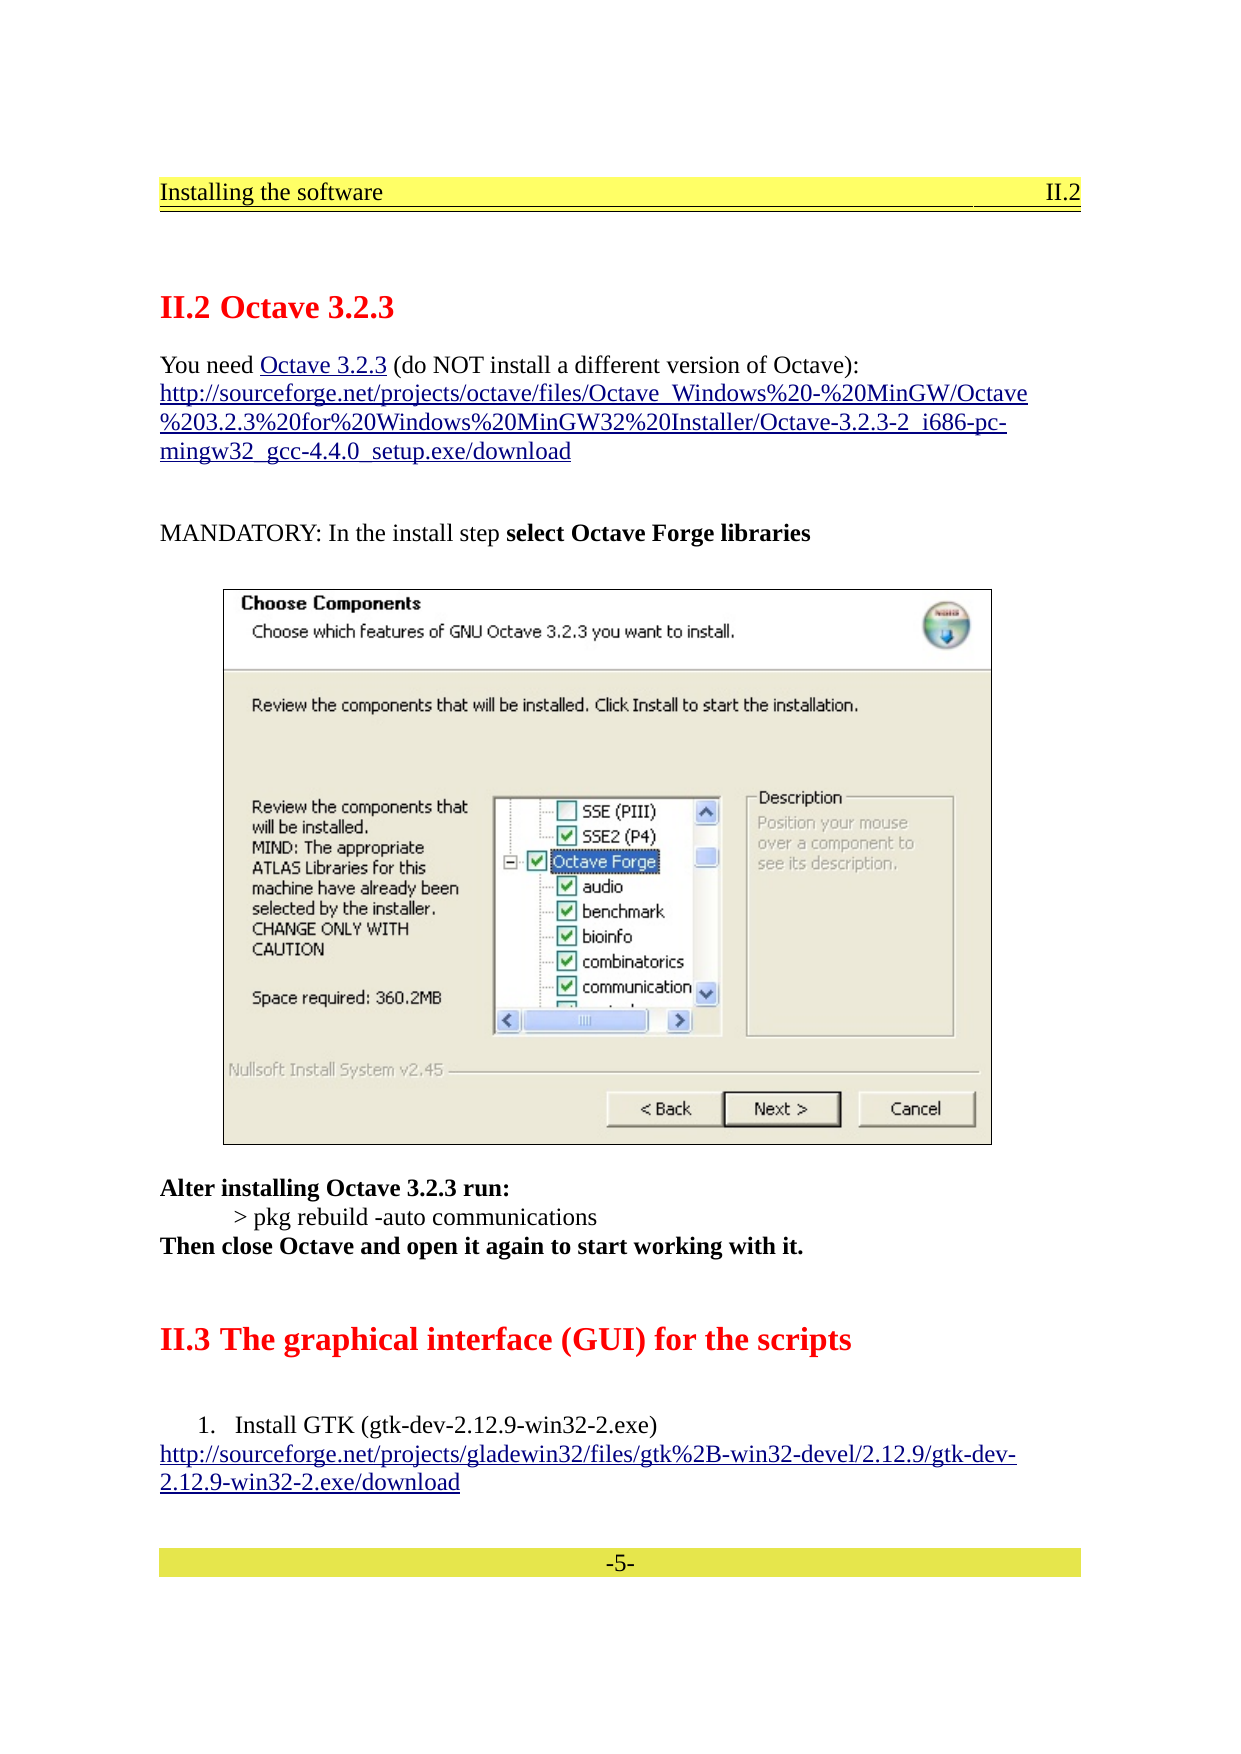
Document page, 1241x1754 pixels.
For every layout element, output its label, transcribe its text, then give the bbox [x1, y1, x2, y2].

list MANDATORY: In the install step select Octave Forge libraries [159, 518, 1081, 547]
subtitle The graphical interface (GUI) for the scripts [159, 1319, 1081, 1358]
picture [224, 590, 991, 1144]
text Then close Octave and open it again to start working with it. [159, 1231, 1081, 1259]
text > pkg rebuild -auto communications [159, 1202, 1081, 1231]
text You need Octave 3.2.3 (do NOT install a different version of Octave): http://sourceforge.net/projects/octave/files/Octave_Windows%20-%20MinGW/Octave%203.2.3%20for%20Windows%20MinGW32%20Installer/Octave-3.2.3-2_i686-pc-mingw32_gcc-4.4.0_setup.exe/download [159, 350, 1081, 465]
text http://sourceforge.net/projects/gladewin32/files/gtk%2B-win32-devel/2.12.9/gtk-dev-2.12.9-win32-2.exe/download [159, 1439, 1081, 1496]
list Install GTK (gtk-dev-2.12.9-win32-2.exe) [197, 1410, 1081, 1439]
list Alter installing Octave 3.2.3 run: [159, 1173, 1081, 1202]
subtitle Octave 3.2.3 [159, 288, 1081, 326]
